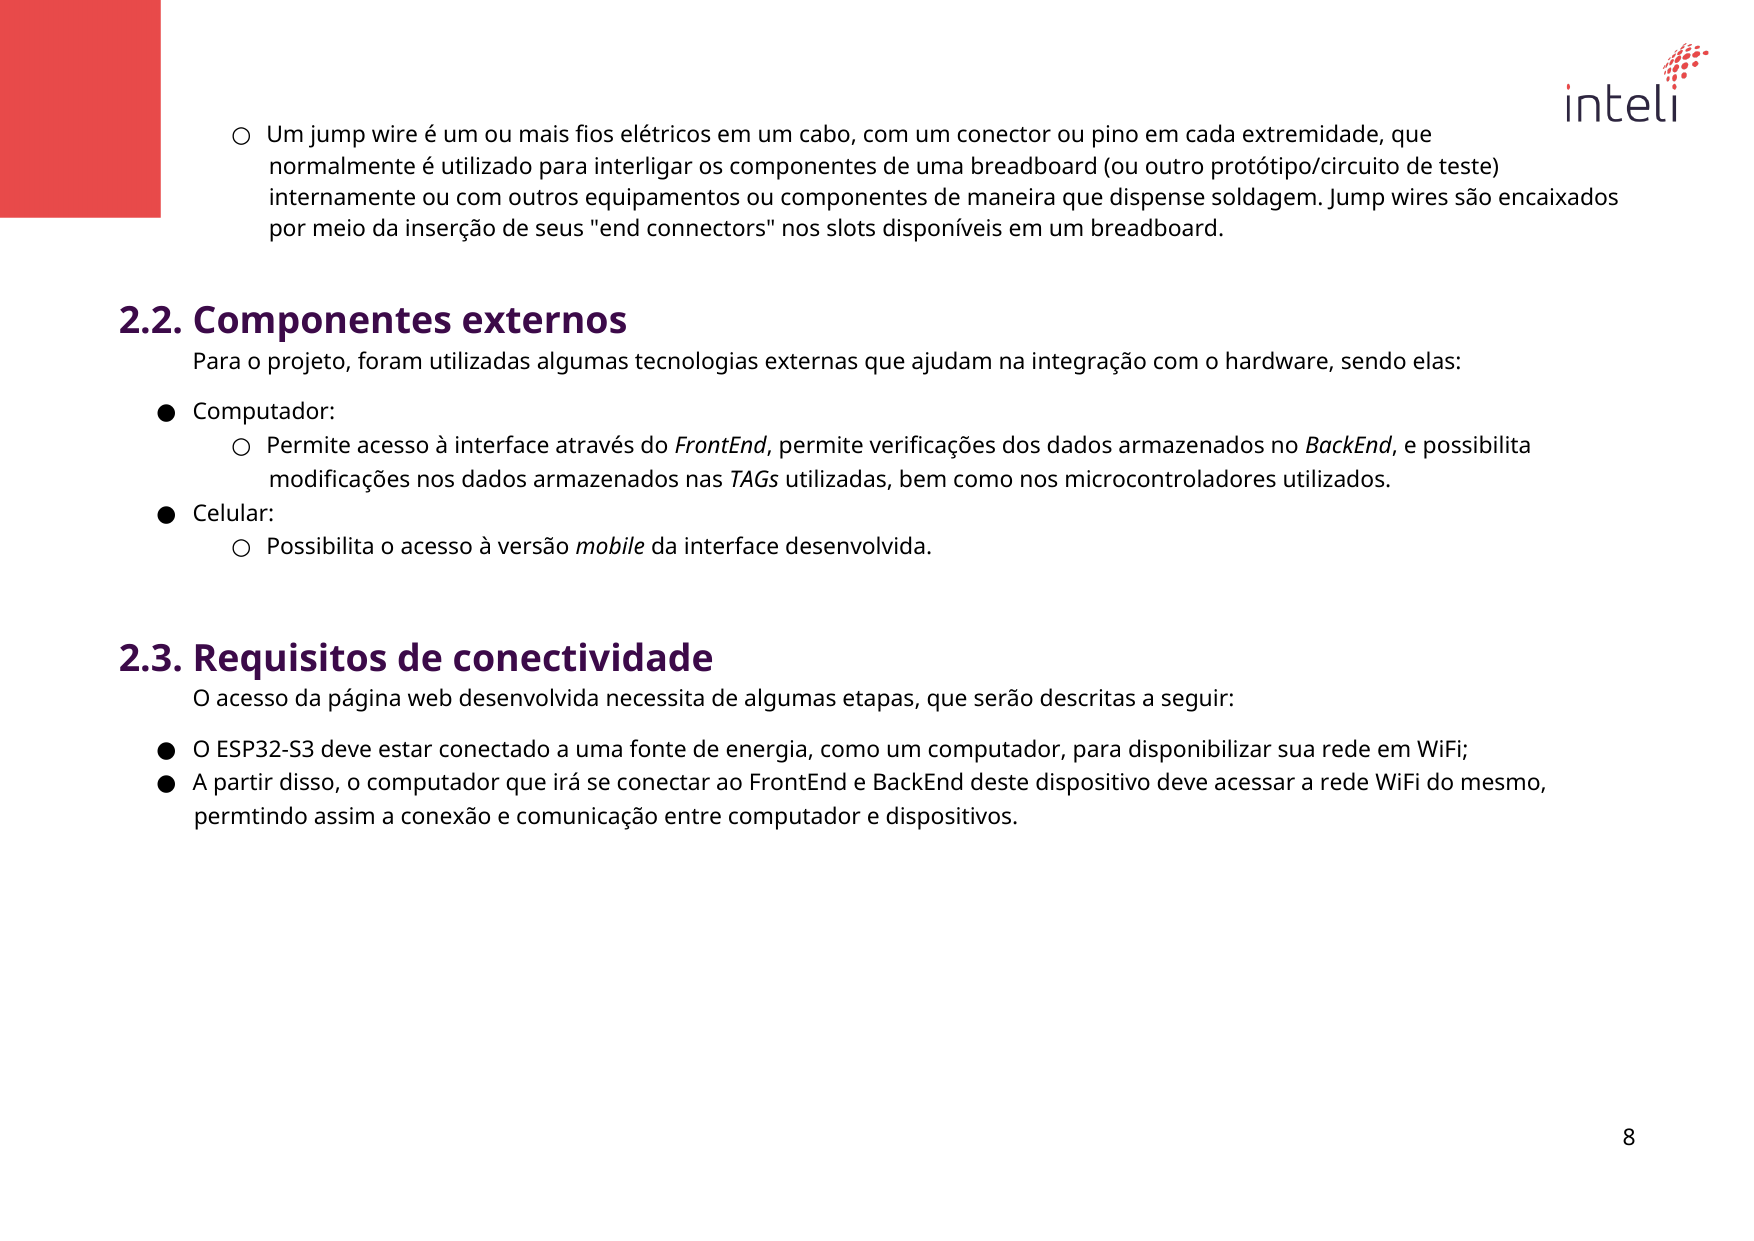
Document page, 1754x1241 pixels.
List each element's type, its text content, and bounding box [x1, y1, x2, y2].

subtitle 2.3. Requisitos de conectividade [118, 631, 1636, 682]
list O ESP32-S3 deve estar conectado a uma fonte de energia, como um computador, para disponibilizar sua rede em WiFi; [156, 733, 1636, 764]
list Possibilita o acesso à versão mobile da interface desenvolvida. [231, 530, 1636, 562]
picture [0, 0, 161, 218]
subtitle 2.2. Componentes externos [118, 294, 1636, 345]
list Computador: [156, 395, 1636, 427]
text Para o projeto, foram utilizadas algumas tecnologias externas que ajudam na integração com o hardware, sendo elas: [118, 345, 1636, 376]
text O acesso da página web desenvolvida necessita de algumas etapas, que serão descritas a seguir: [118, 682, 1636, 713]
list Celular: [156, 497, 1636, 528]
list A partir disso, o computador que irá se conectar ao FrontEnd e BackEnd deste dispositivo deve acessar a rede WiFi do mesmo, permtindo assim a conexão e comunicação entre computador e dispositivos. [156, 766, 1636, 831]
list Permite acesso à interface através do FrontEnd, permite verificações dos dados armazenados no BackEnd, e possibilita modificações nos dados armazenados nas TAGs utilizadas, bem como nos microcontroladores utilizados. [231, 429, 1636, 494]
picture [1566, 43, 1709, 122]
list Um jump wire é um ou mais fios elétricos em um cabo, com um conector ou pino em cada extremidade, que normalmente é utilizado para interligar os componentes de uma breadboard (ou outro protótipo/circuito de teste) internamente ou com outros equipamentos ou componentes de maneira que dispense soldagem. Jump wires são encaixados por meio da inserção de seus "end connectors" nos slots disponíveis em um breadboard. [231, 118, 1636, 243]
